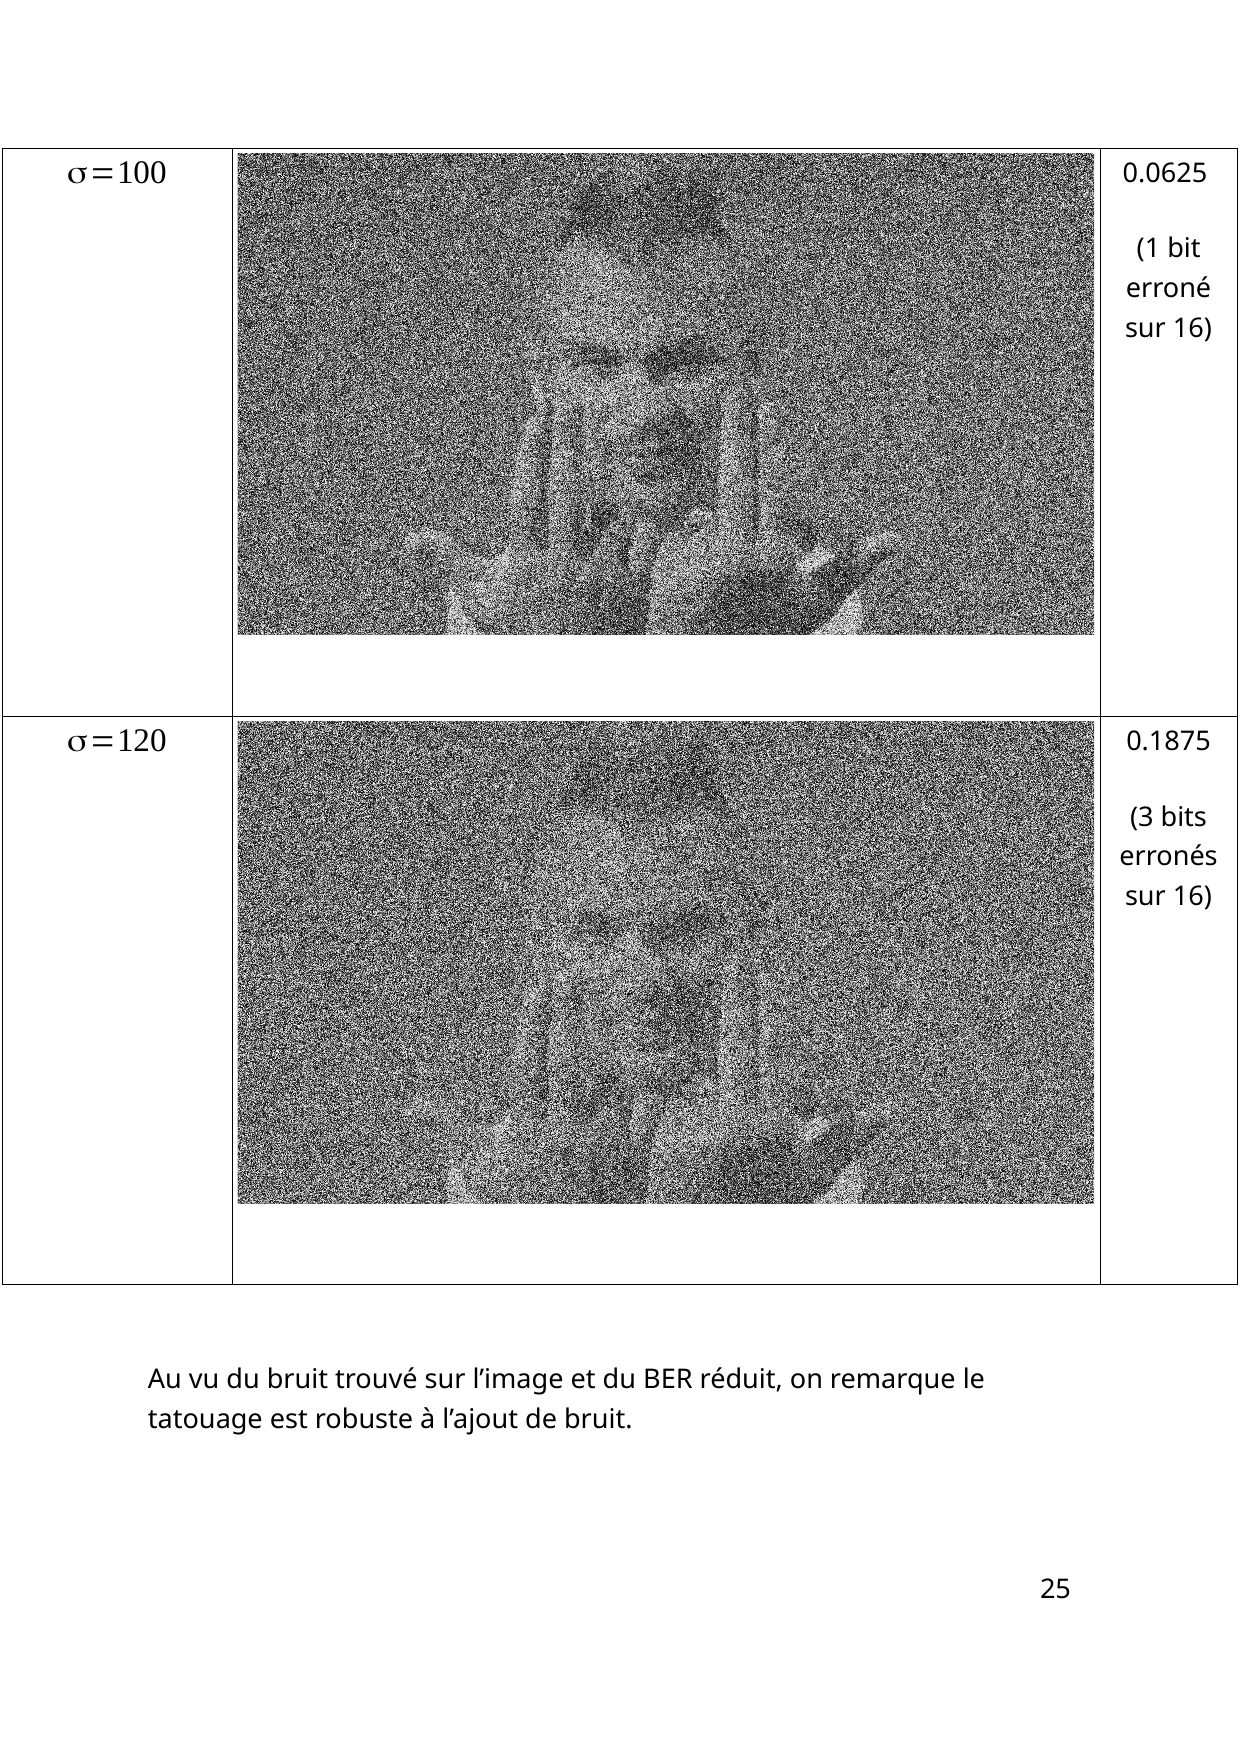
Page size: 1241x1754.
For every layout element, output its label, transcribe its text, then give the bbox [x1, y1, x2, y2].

picture [237, 721, 1095, 1204]
table_cell [3, 717, 232, 1284]
table_cell [233, 149, 1100, 716]
table_cell [3, 149, 232, 716]
text Au vu du bruit trouvé sur l’image et du BER réduit, on remarque le tatouage est robuste à l’ajout de bruit. [148, 1359, 1093, 1436]
table_cell 0.0625 (1 bit erroné sur 16) [1101, 149, 1237, 716]
table_cell 0.1875 (3 bits erronés sur 16) [1101, 717, 1237, 1284]
picture [237, 153, 1095, 635]
table_cell [233, 717, 1100, 1284]
